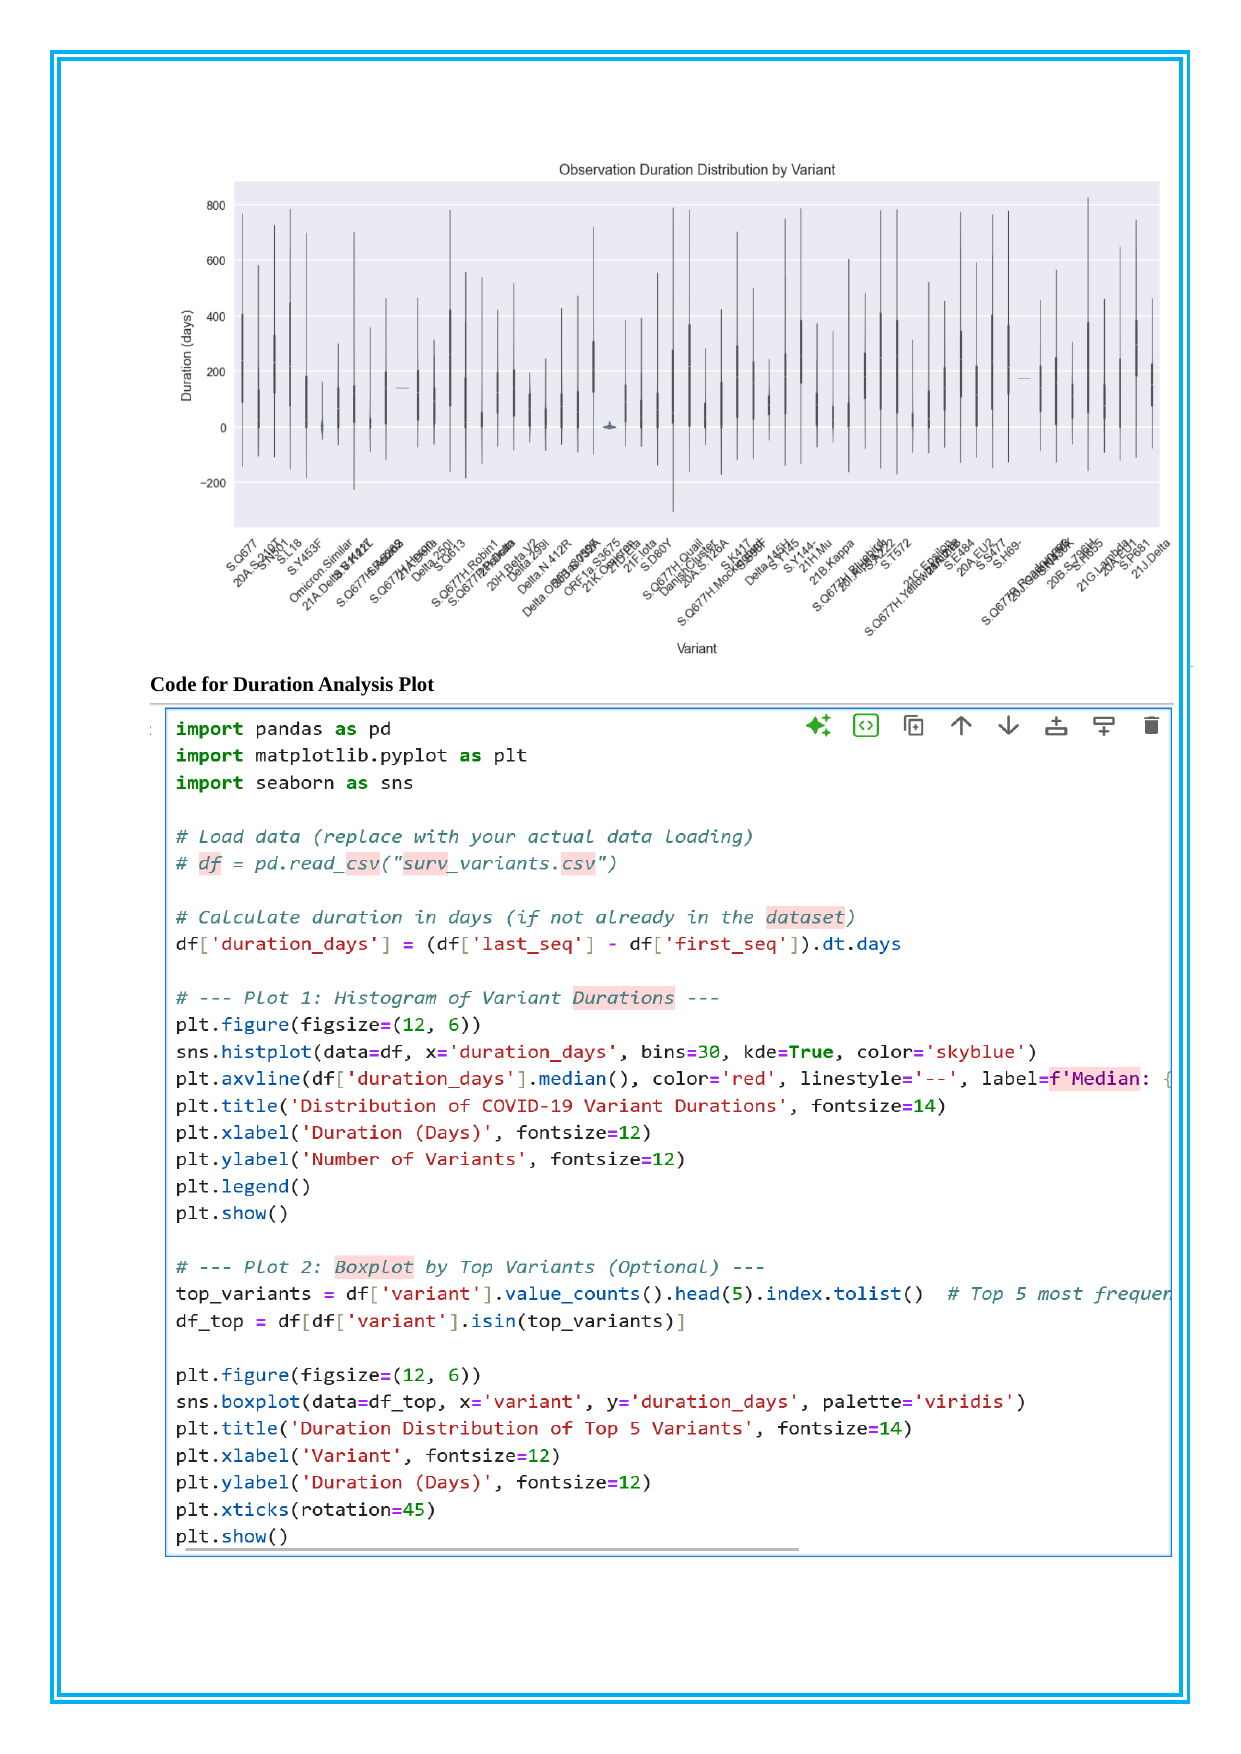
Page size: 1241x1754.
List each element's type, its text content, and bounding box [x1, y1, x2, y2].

text Code for Duration Analysis Plot [150, 672, 1090, 696]
